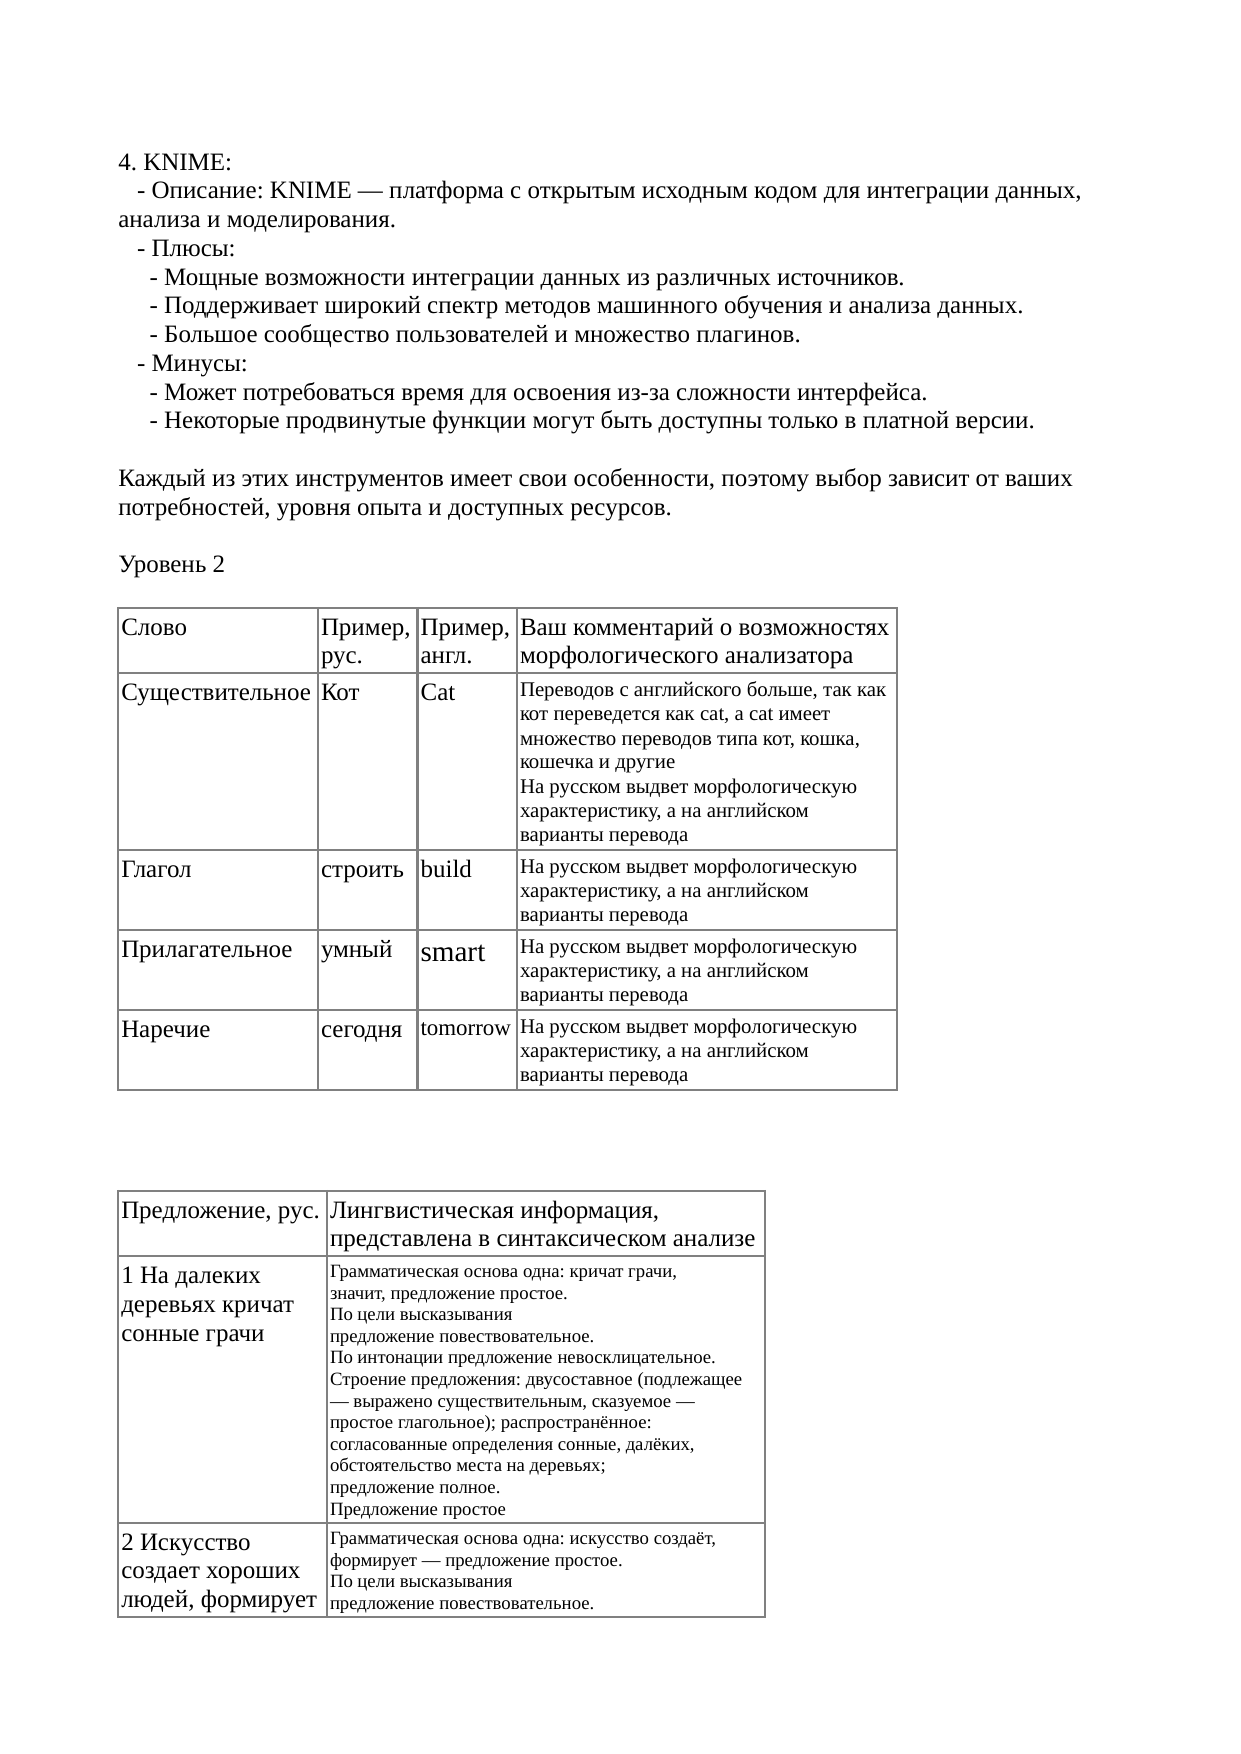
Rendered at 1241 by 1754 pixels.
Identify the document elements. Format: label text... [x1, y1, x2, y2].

text 4. KNIME: [118, 147, 1122, 176]
text - Некоторые продвинутые функции могут быть доступны только в платной версии. [118, 406, 1122, 434]
table_cell Cat [419, 674, 516, 849]
table_cell Глагол [119, 851, 317, 929]
table_header Пример, рус. [319, 609, 416, 672]
table_cell На русском выдвет морфологическую характеристику, а на английском варианты перевода [518, 851, 896, 929]
table_header Лингвистическая информация, представлена в синтаксическом анализе [328, 1192, 764, 1255]
table_cell сегодня [319, 1011, 416, 1089]
table_cell строить [319, 851, 416, 929]
table_cell Существительное [119, 674, 317, 849]
text Уровень 2 [118, 549, 1122, 578]
text - Может потребоваться время для освоения из-за сложности интерфейса. [118, 377, 1122, 406]
table_cell Грамматическая основа одна: кричат грачи, значит, предложение простое. По цели высказывания предложение повествовательное. По интонации предложение невосклицательное. Строение предложения: двусоставное (подлежащее — выражено существительным, сказуемое — простое глагольное); распространённое: согласованные определения сонные, далёких, обстоятельство места на деревьях; предложение полное. Предложение простое [328, 1257, 764, 1522]
text - Минусы: [118, 348, 1122, 377]
table_cell Кот [319, 674, 416, 849]
table_cell 1 На далеких деревьях кричат сонные грачи [119, 1257, 326, 1522]
table_cell tomorrow [419, 1011, 516, 1089]
table_cell На русском выдвет морфологическую характеристику, а на английском варианты перевода [518, 931, 896, 1009]
table_cell Наречие [119, 1011, 317, 1089]
text - Большое сообщество пользователей и множество плагинов. [118, 319, 1122, 348]
table_cell 2 Искусство создает хороших людей, формирует [119, 1524, 326, 1616]
table_header Слово [119, 609, 317, 672]
text - Описание: KNIME — платформа с открытым исходным кодом для интеграции данных, анализа и моделирования. [118, 176, 1122, 233]
text - Мощные возможности интеграции данных из различных источников. [118, 262, 1122, 291]
table_cell Прилагательное [119, 931, 317, 1009]
text - Плюсы: [118, 233, 1122, 262]
text Каждый из этих инструментов имеет свои особенности, поэтому выбор зависит от ваших потребностей, уровня опыта и доступных ресурсов. [118, 463, 1122, 521]
table_cell На русском выдвет морфологическую характеристику, а на английском варианты перевода [518, 1011, 896, 1089]
table_header Предложение, рус. [119, 1192, 326, 1255]
table_cell build [419, 851, 516, 929]
table_cell Переводов с английского больше, так как кот переведется как cat, a сat имеет множество переводов типа кот, кошка, кошечка и другие На русском выдвет морфологическую характеристику, а на английском варианты перевода [518, 674, 896, 849]
table_header Пример, англ. [419, 609, 516, 672]
table_cell Грамматическая основа одна: искусство создаёт, формирует — предложение простое. По цели высказывания предложение повествовательное. [328, 1524, 764, 1616]
text - Поддерживает широкий спектр методов машинного обучения и анализа данных. [118, 291, 1122, 319]
table_cell smart [419, 931, 516, 1009]
table_cell умный [319, 931, 416, 1009]
table_header Ваш комментарий о возможностях морфологического анализатора [518, 609, 896, 672]
